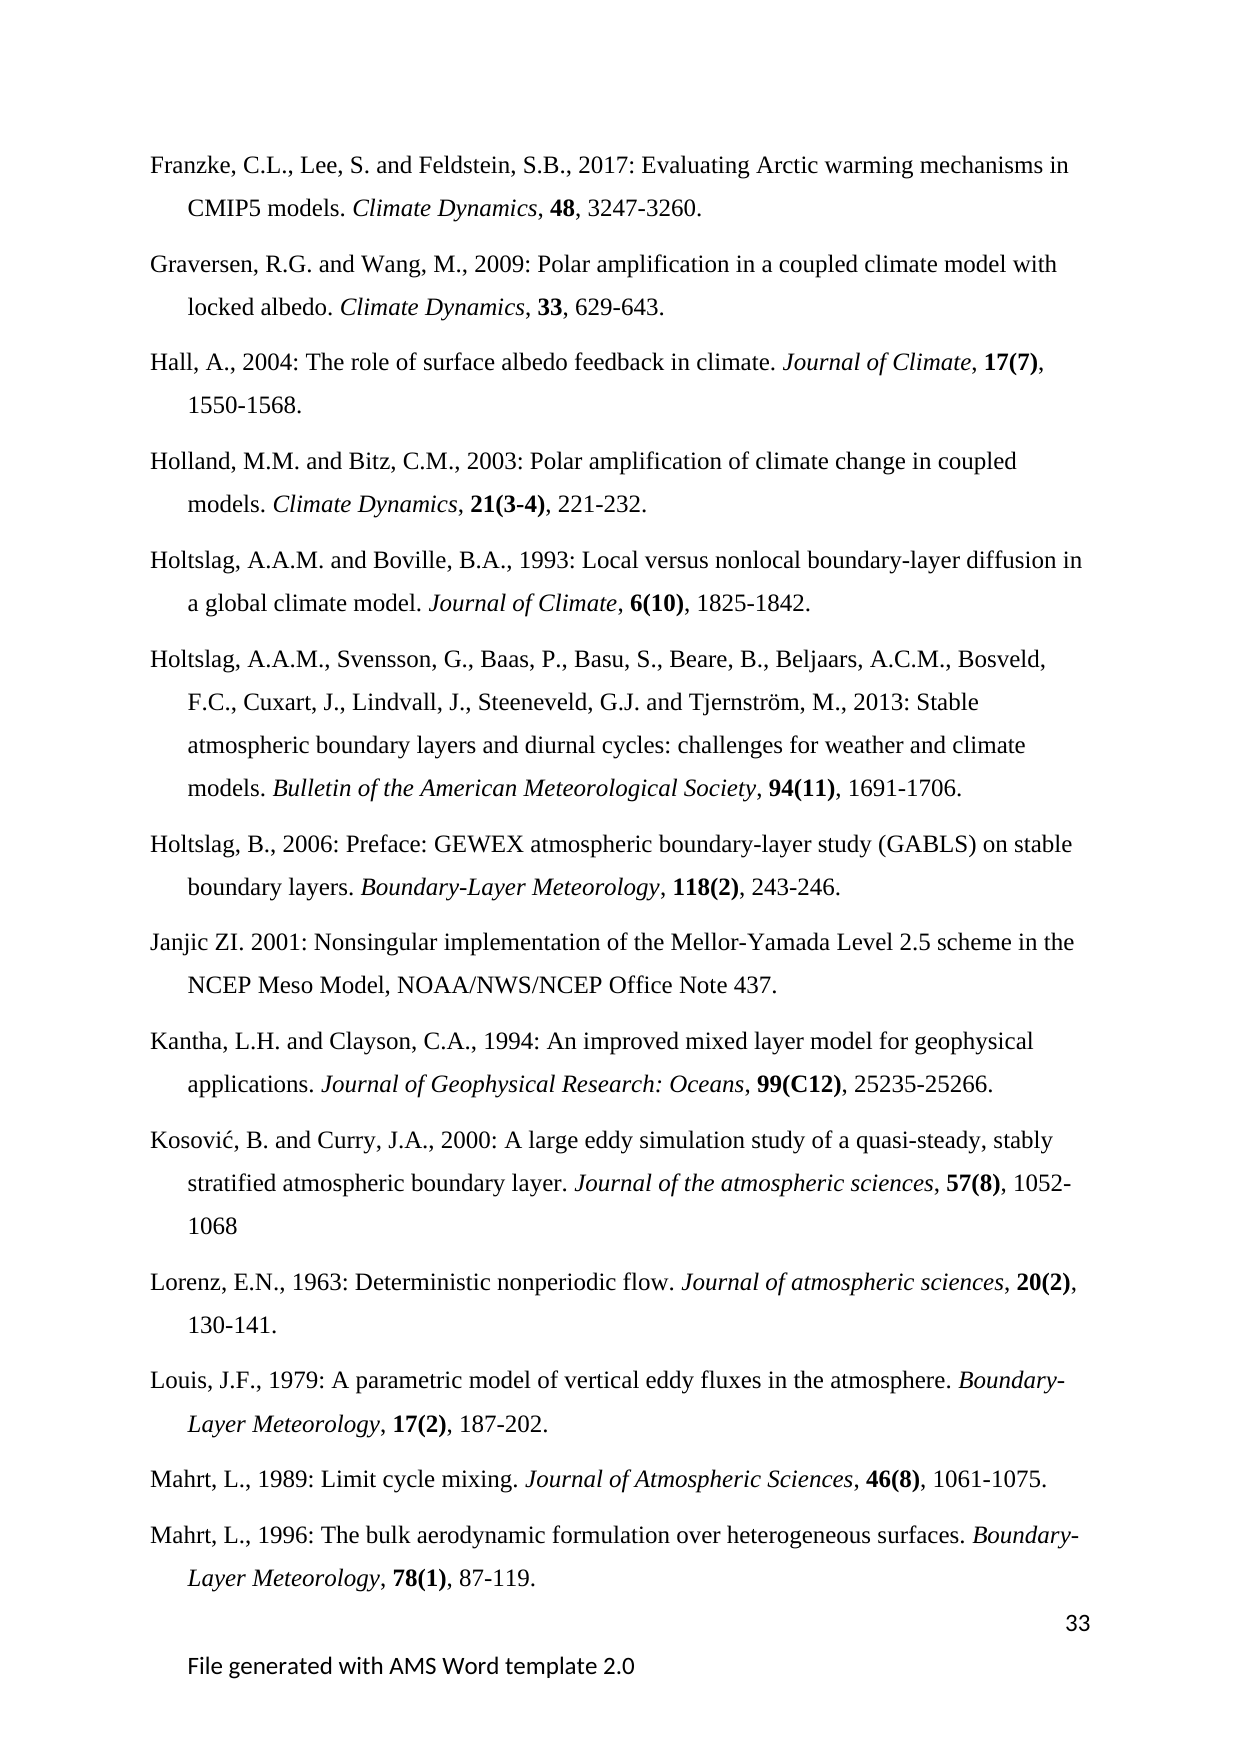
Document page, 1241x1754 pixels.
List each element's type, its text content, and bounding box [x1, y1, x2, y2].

text Holtslag, A.A.M. and Boville, B.A., 1993: Local versus nonlocal boundary-layer diffusion in a global climate model. Journal of Climate, 6(10), 1825-1842. [150, 545, 1090, 617]
text Holland, M.M. and Bitz, C.M., 2003: Polar amplification of climate change in coupled models. Climate Dynamics, 21(3-4), 221-232. [150, 446, 1090, 518]
text Kosović, B. and Curry, J.A., 2000: A large eddy simulation study of a quasi-steady, stably stratified atmospheric boundary layer. Journal of the atmospheric sciences, 57(8), 1052-1068 [150, 1125, 1090, 1240]
text Lorenz, E.N., 1963: Deterministic nonperiodic flow. Journal of atmospheric sciences, 20(2), 130-141. [150, 1267, 1090, 1339]
text Hall, A., 2004: The role of surface albedo feedback in climate. Journal of Climate, 17(7), 1550-1568. [150, 347, 1090, 419]
text Franzke, C.L., Lee, S. and Feldstein, S.B., 2017: Evaluating Arctic warming mechanisms in CMIP5 models. Climate Dynamics, 48, 3247-3260. [150, 150, 1090, 222]
text Mahrt, L., 1996: The bulk aerodynamic formulation over heterogeneous surfaces. Boundary-Layer Meteorology, 78(1), 87-119. [150, 1520, 1090, 1592]
text Kantha, L.H. and Clayson, C.A., 1994: An improved mixed layer model for geophysical applications. Journal of Geophysical Research: Oceans, 99(C12), 25235-25266. [150, 1026, 1090, 1098]
text Holtslag, B., 2006: Preface: GEWEX atmospheric boundary-layer study (GABLS) on stable boundary layers. Boundary-Layer Meteorology, 118(2), 243-246. [150, 829, 1090, 901]
text Mahrt, L., 1989: Limit cycle mixing. Journal of Atmospheric Sciences, 46(8), 1061-1075. [150, 1464, 1090, 1493]
text Louis, J.F., 1979: A parametric model of vertical eddy fluxes in the atmosphere. Boundary-Layer Meteorology, 17(2), 187-202. [150, 1366, 1090, 1437]
text Janjic ZI. 2001: Nonsingular implementation of the Mellor-Yamada Level 2.5 scheme in the NCEP Meso Model, NOAA/NWS/NCEP Office Note 437. [150, 927, 1090, 999]
text Graversen, R.G. and Wang, M., 2009: Polar amplification in a coupled climate model with locked albedo. Climate Dynamics, 33, 629-643. [150, 249, 1090, 321]
text Holtslag, A.A.M., Svensson, G., Baas, P., Basu, S., Beare, B., Beljaars, A.C.M., Bosveld, F.C., Cuxart, J., Lindvall, J., Steeneveld, G.J. and Tjernström, M., 2013: Stable atmospheric boundary layers and diurnal cycles: challenges for weather and climate models. Bulletin of the American Meteorological Society, 94(11), 1691-1706. [150, 644, 1090, 802]
